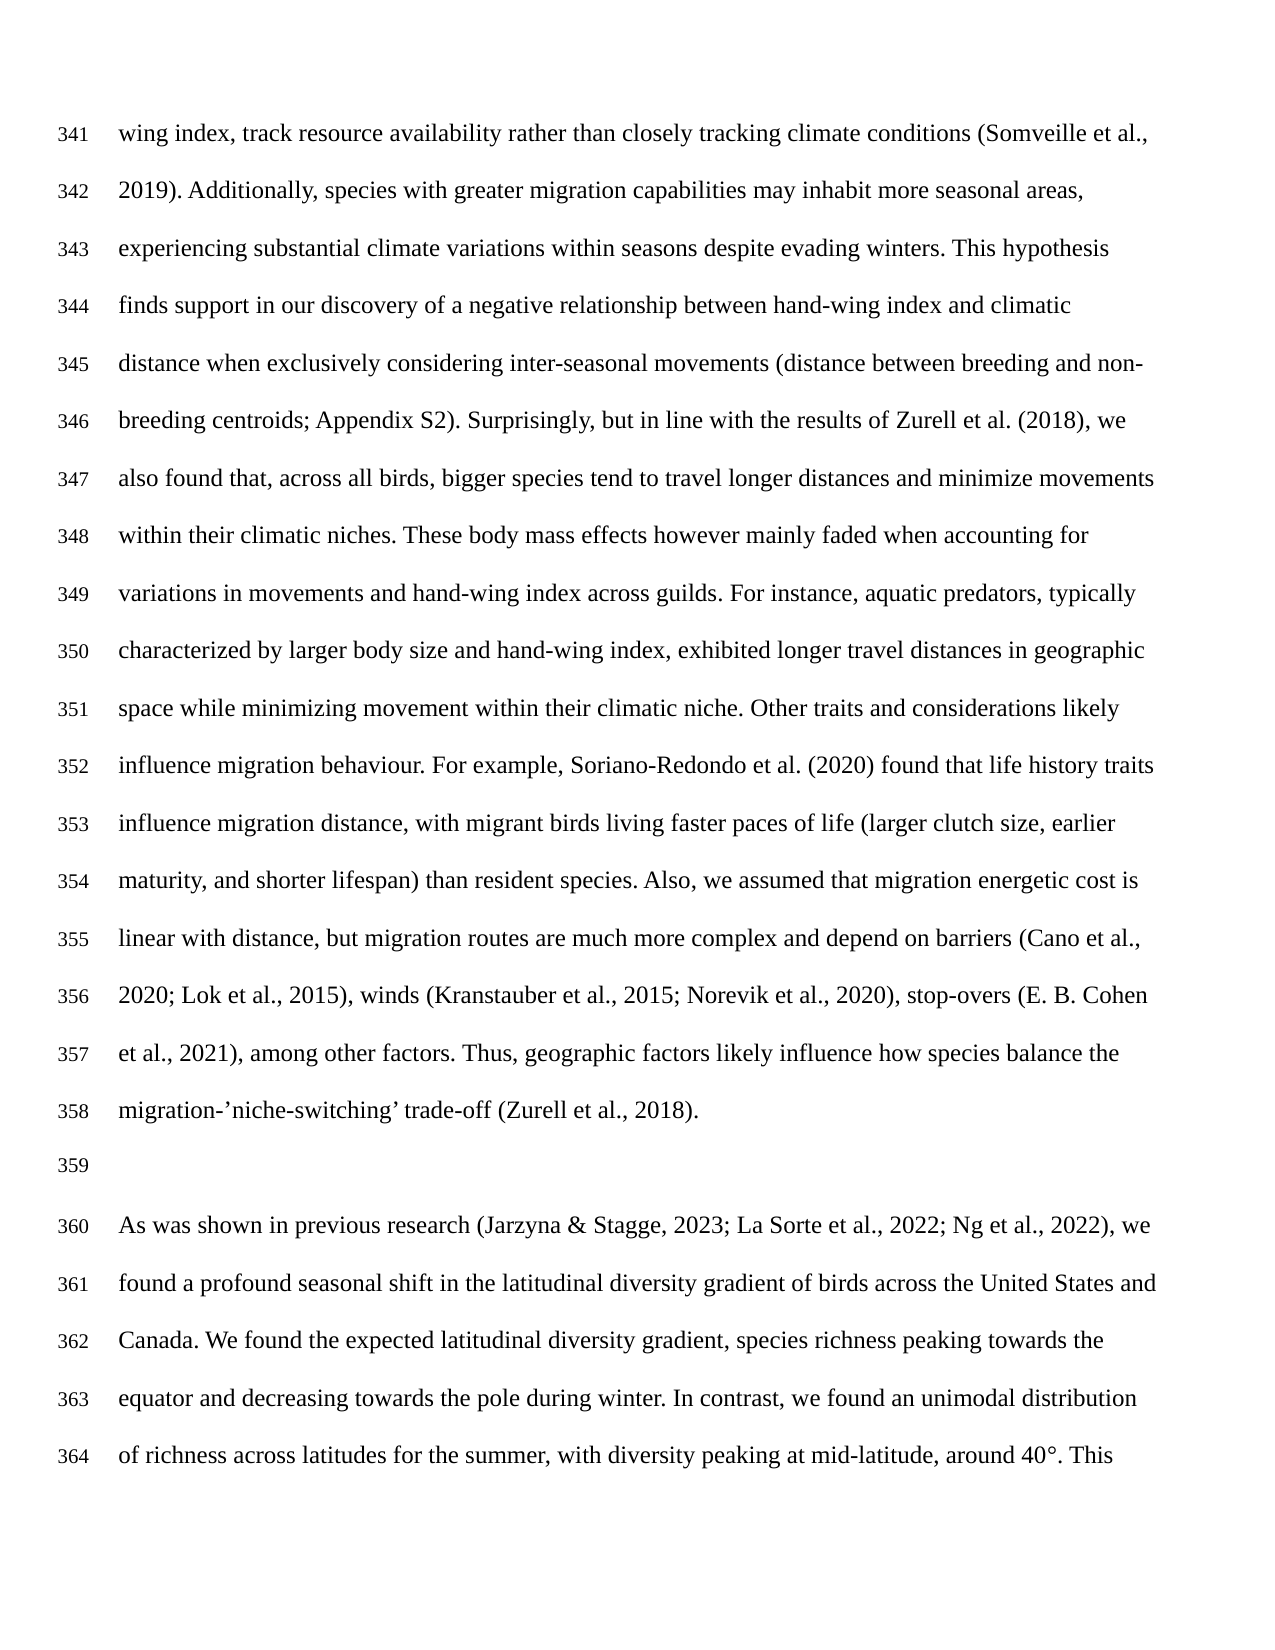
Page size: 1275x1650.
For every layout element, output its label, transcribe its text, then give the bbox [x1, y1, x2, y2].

text wing index, track resource availability rather than closely tracking climate conditions (Somveille et al., 2019). Additionally, species with greater migration capabilities may inhabit more seasonal areas, experiencing substantial climate variations within seasons despite evading winters. This hypothesis finds support in our discovery of a negative relationship between hand-wing index and climatic distance when exclusively considering inter-seasonal movements (distance between breeding and non-breeding centroids; Appendix S2). Surprisingly, but in line with the results of Zurell et al. (2018), we also found that, across all birds, bigger species tend to travel longer distances and minimize movements within their climatic niches. These body mass effects however mainly faded when accounting for variations in movements and hand-wing index across guilds. For instance, aquatic predators, typically characterized by larger body size and hand-wing index, exhibited longer travel distances in geographic space while minimizing movement within their climatic niche. Other traits and considerations likely influence migration behaviour. For example, Soriano-Redondo et al. (2020) found that life history traits influence migration distance, with migrant birds living faster paces of life (larger clutch size, earlier maturity, and shorter lifespan) than resident species. Also, we assumed that migration energetic cost is linear with distance, but migration routes are much more complex and depend on barriers (Cano et al., 2020; Lok et al., 2015), winds (Kranstauber et al., 2015; Norevik et al., 2020), stop-overs (E. B. Cohen et al., 2021), among other factors. Thus, geographic factors likely influence how species balance the migration-’niche-switching’ trade-off (Zurell et al., 2018). [118, 118, 1157, 1124]
text As was shown in previous research (Jarzyna & Stagge, 2023; La Sorte et al., 2022; Ng et al., 2022), we found a profound seasonal shift in the latitudinal diversity gradient of birds across the United States and Canada. We found the expected latitudinal diversity gradient, species richness peaking towards the equator and decreasing towards the pole during winter. In contrast, we found an unimodal distribution of richness across latitudes for the summer, with diversity peaking at mid-latitude, around 40°. This [118, 1211, 1157, 1469]
